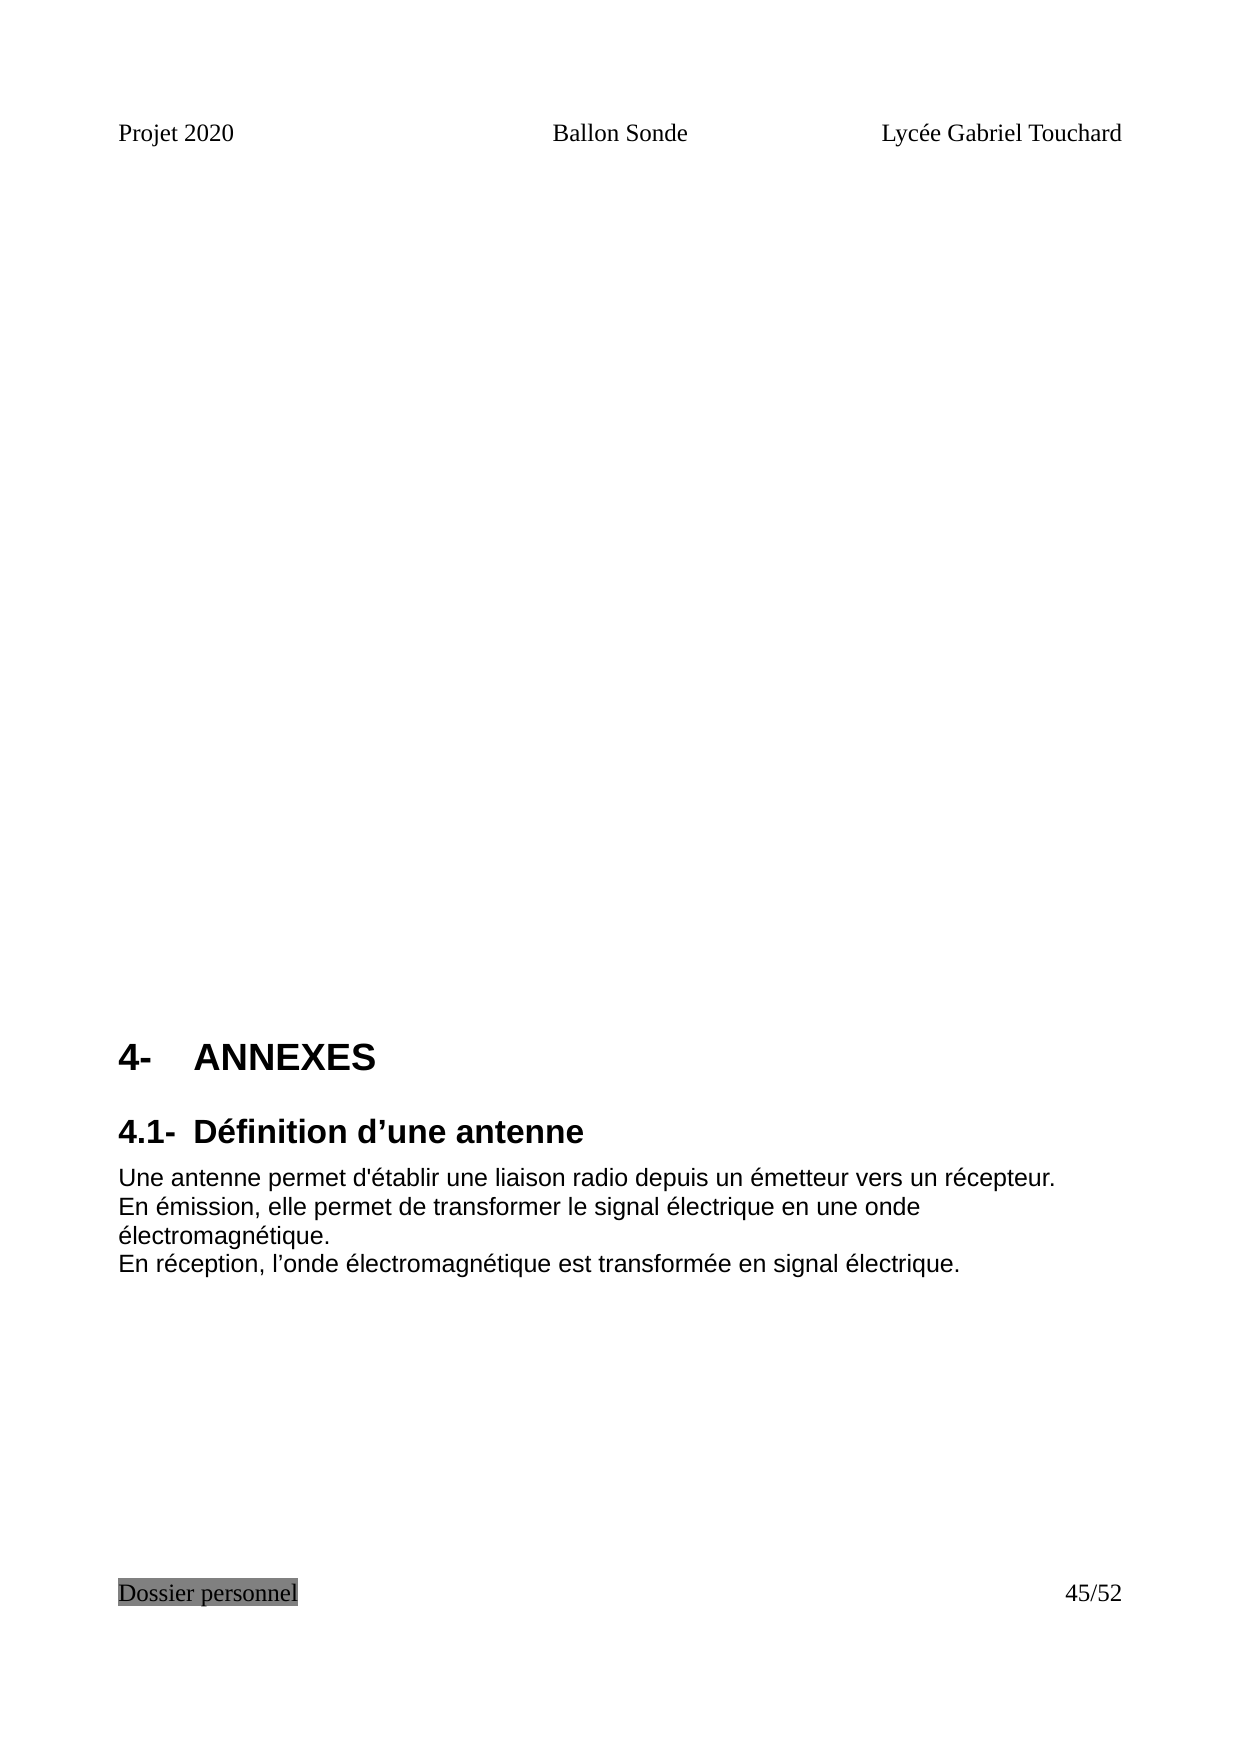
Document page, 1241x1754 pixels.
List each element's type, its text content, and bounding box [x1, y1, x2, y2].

subtitle ANNEXES [118, 1035, 1122, 1079]
text Une antenne permet d'établir une liaison radio depuis un émetteur vers un récepteur. [118, 1163, 1122, 1192]
text En émission, elle permet de transformer le signal électrique en une onde électromagnétique. [118, 1192, 1122, 1249]
subtitle Définition d’une antenne [118, 1112, 1122, 1151]
text En réception, l’onde électromagnétique est transformée en signal électrique. [118, 1249, 1122, 1278]
